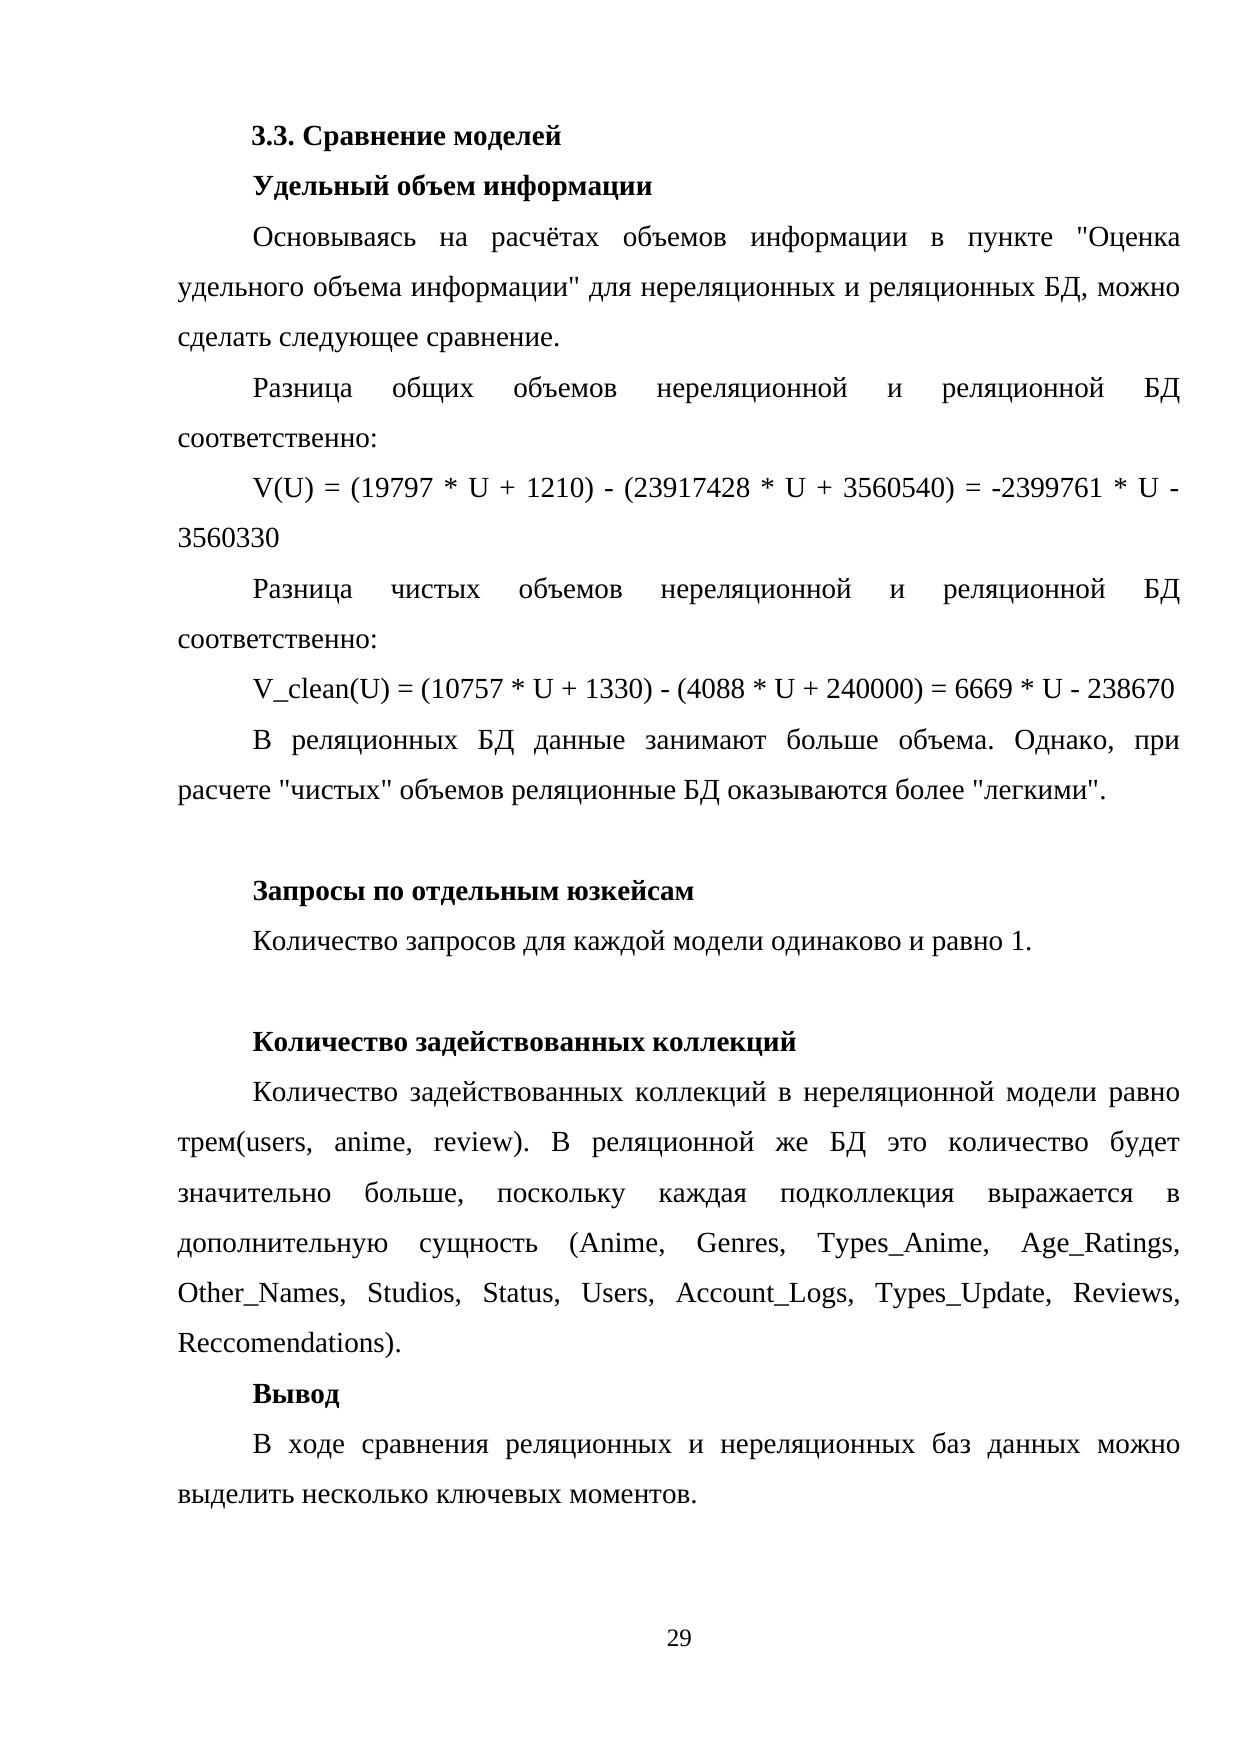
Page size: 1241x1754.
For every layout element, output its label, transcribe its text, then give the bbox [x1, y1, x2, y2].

text Вывод [177, 1376, 1181, 1409]
text Запросы по отдельным юзкейсам [177, 873, 1181, 906]
text Удельный объем информации [177, 168, 1181, 202]
text 3.3. Сравнение моделей [177, 118, 1181, 152]
text В реляционных БД данные занимают больше объема. Однако, при расчете "чистых" объемов реляционные БД оказываются более "легкими". [177, 722, 1181, 806]
text Разница чистых объемов нереляционной и реляционной БД соответственно: [177, 571, 1181, 655]
text Основываясь на расчётах объемов информации в пункте "Оценка удельного объема информации" для нереляционных и реляционных БД, можно сделать следующее сравнение. [177, 219, 1181, 353]
text V(U) = (19797 * U + 1210) - (23917428 * U + 3560540) = -2399761 * U - 3560330 [177, 470, 1181, 554]
text Количество задействованных коллекций [177, 1024, 1181, 1057]
text В ходе сравнения реляционных и нереляционных баз данных можно выделить несколько ключевых моментов. [177, 1426, 1181, 1510]
text Количество запросов для каждой модели одинаково и равно 1. [177, 923, 1181, 957]
text Количество задействованных коллекций в нереляционной модели равно трем(users, anime, review). В реляционной же БД это количество будет значительно больше, поскольку каждая подколлекция выражается в дополнительную сущность (Anime, Genres, Types_Anime, Age_Ratings, Other_Names, Studios, Status, Users, Account_Logs, Types_Update, Reviews, Reccomendations). [177, 1074, 1181, 1359]
text Разница общих объемов нереляционной и реляционной БД соответственно: [177, 370, 1181, 453]
text V_clean(U) = (10757 * U + 1330) - (4088 * U + 240000) = 6669 * U - 238670 [177, 672, 1181, 705]
